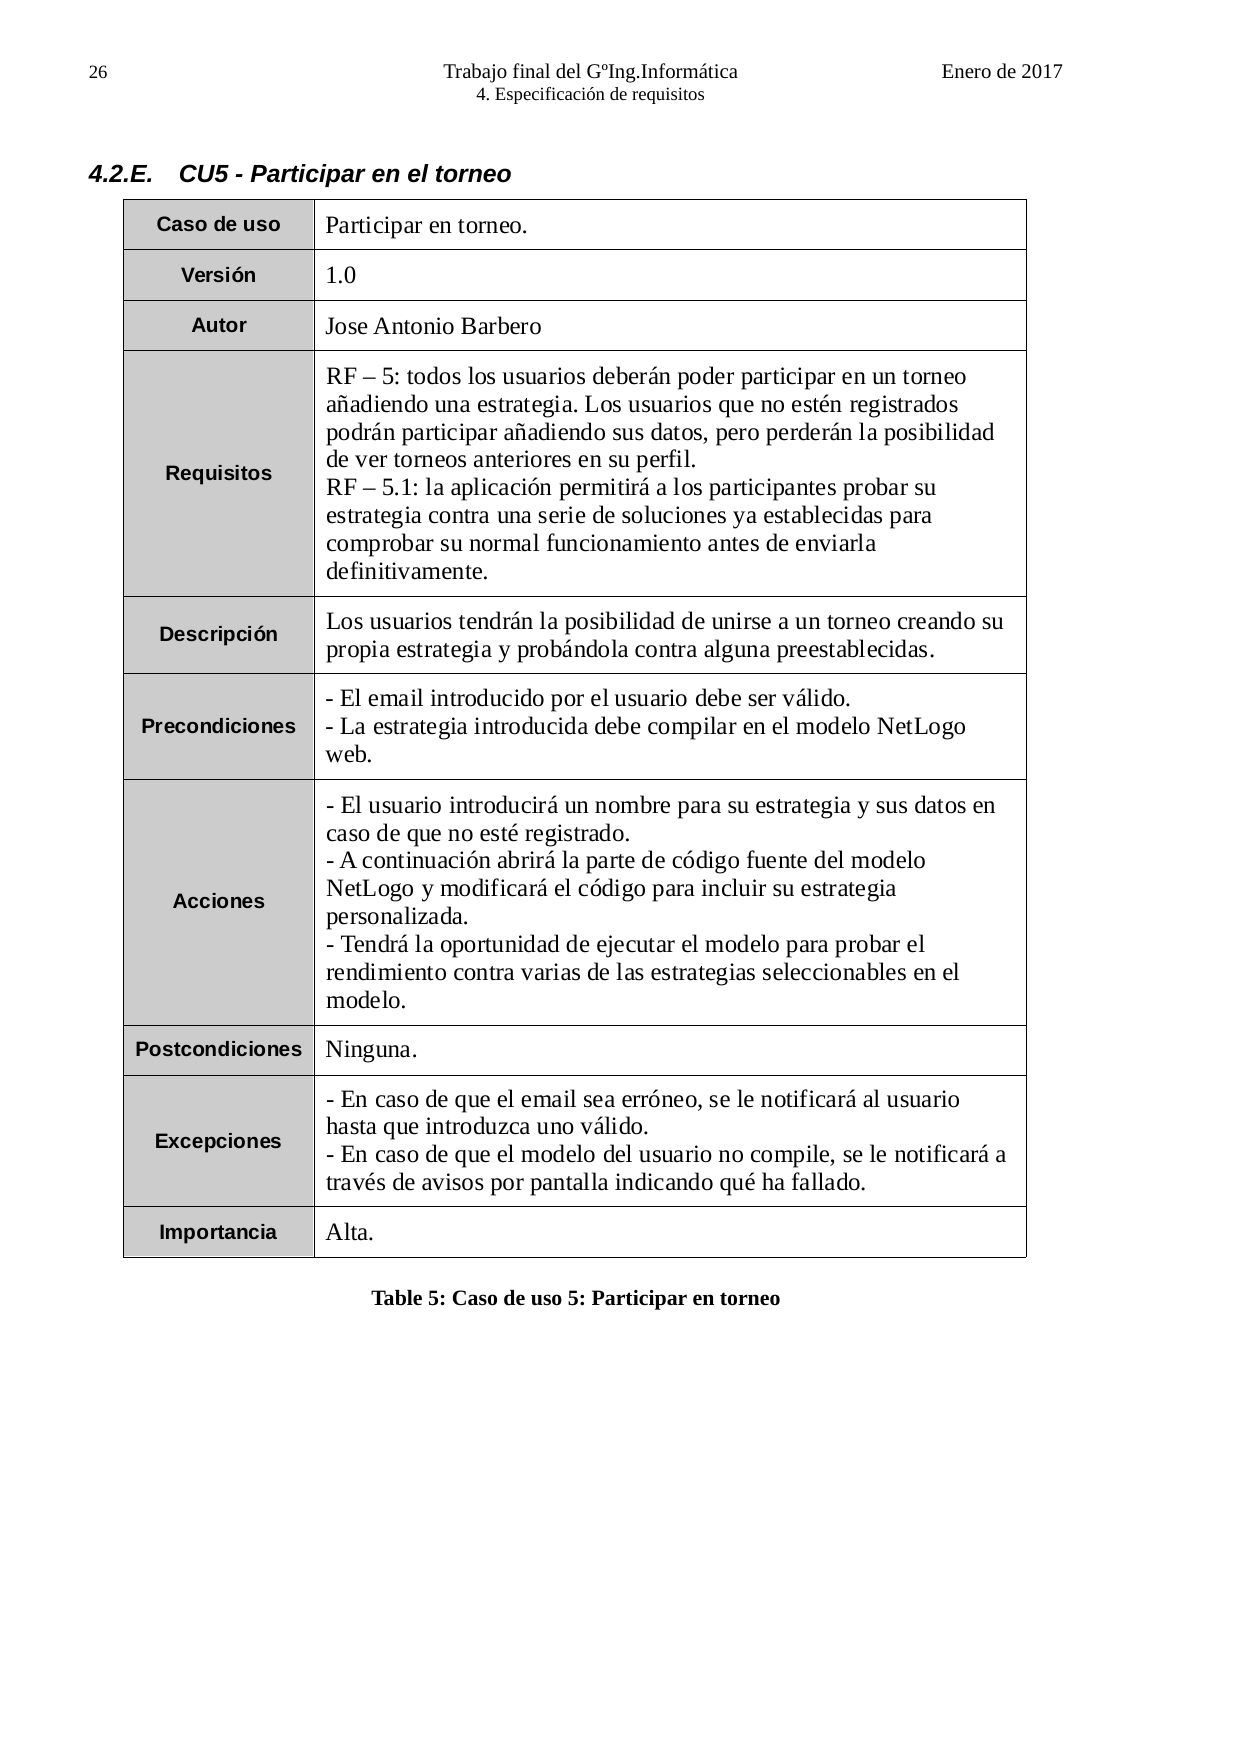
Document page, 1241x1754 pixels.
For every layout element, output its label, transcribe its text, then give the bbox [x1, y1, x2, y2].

subtitle CU5 - Participar en el torneo [88, 159, 1063, 187]
text Table 5: Caso de uso 5: Participar en torneo [123, 199, 1028, 1310]
